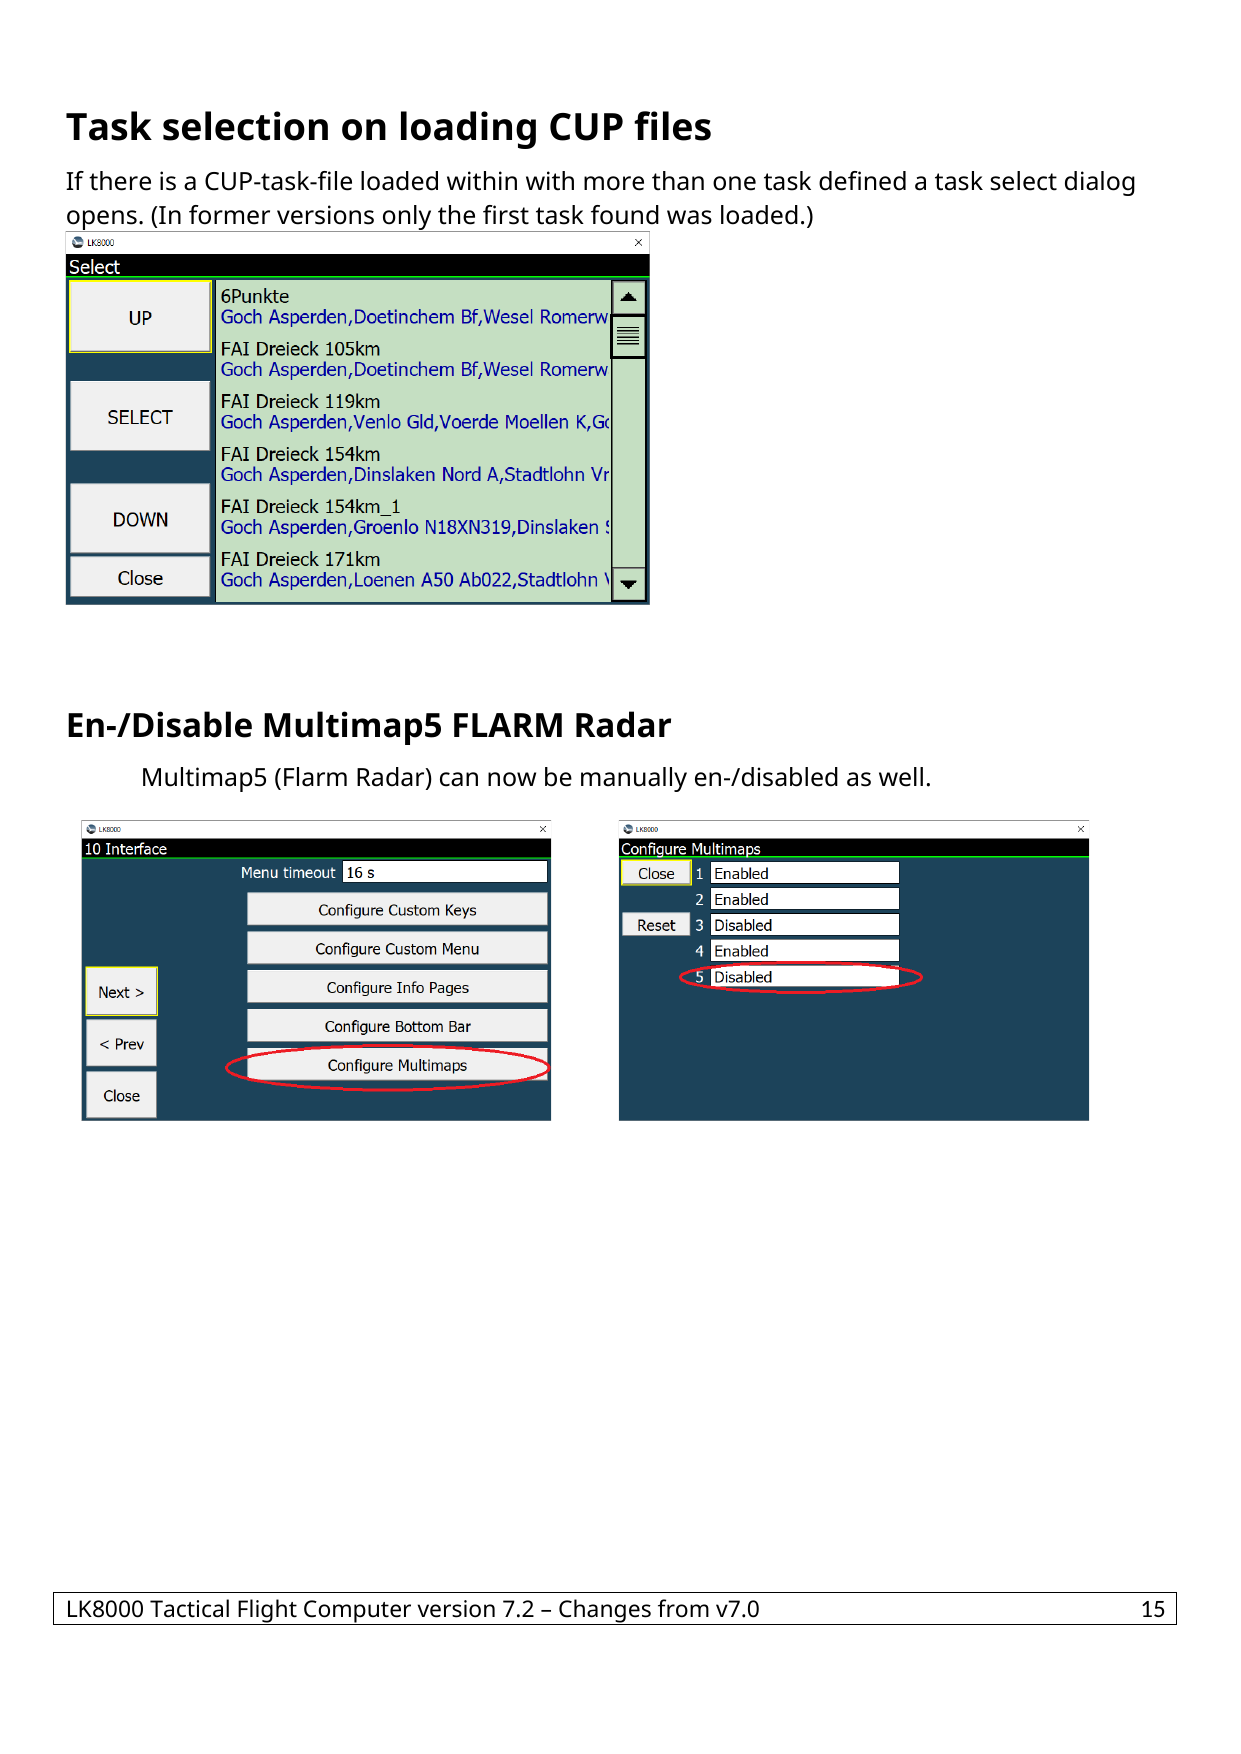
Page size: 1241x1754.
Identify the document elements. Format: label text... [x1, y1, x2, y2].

subtitle En-/Disable Multimap5 FLARM Radar [66, 702, 1181, 747]
list Multimap5 (Flarm Radar) can now be manually en-/disabled as well. [66, 759, 1181, 793]
text If there is a CUP-task-file loaded within with more than one task defined a task select dialog opens. (In former versions only the first task found was loaded.) [66, 163, 1181, 232]
subtitle Task selection on loading CUP files [66, 100, 1181, 151]
picture [65, 231, 650, 605]
picture [81, 820, 552, 1121]
picture [618, 820, 1090, 1121]
